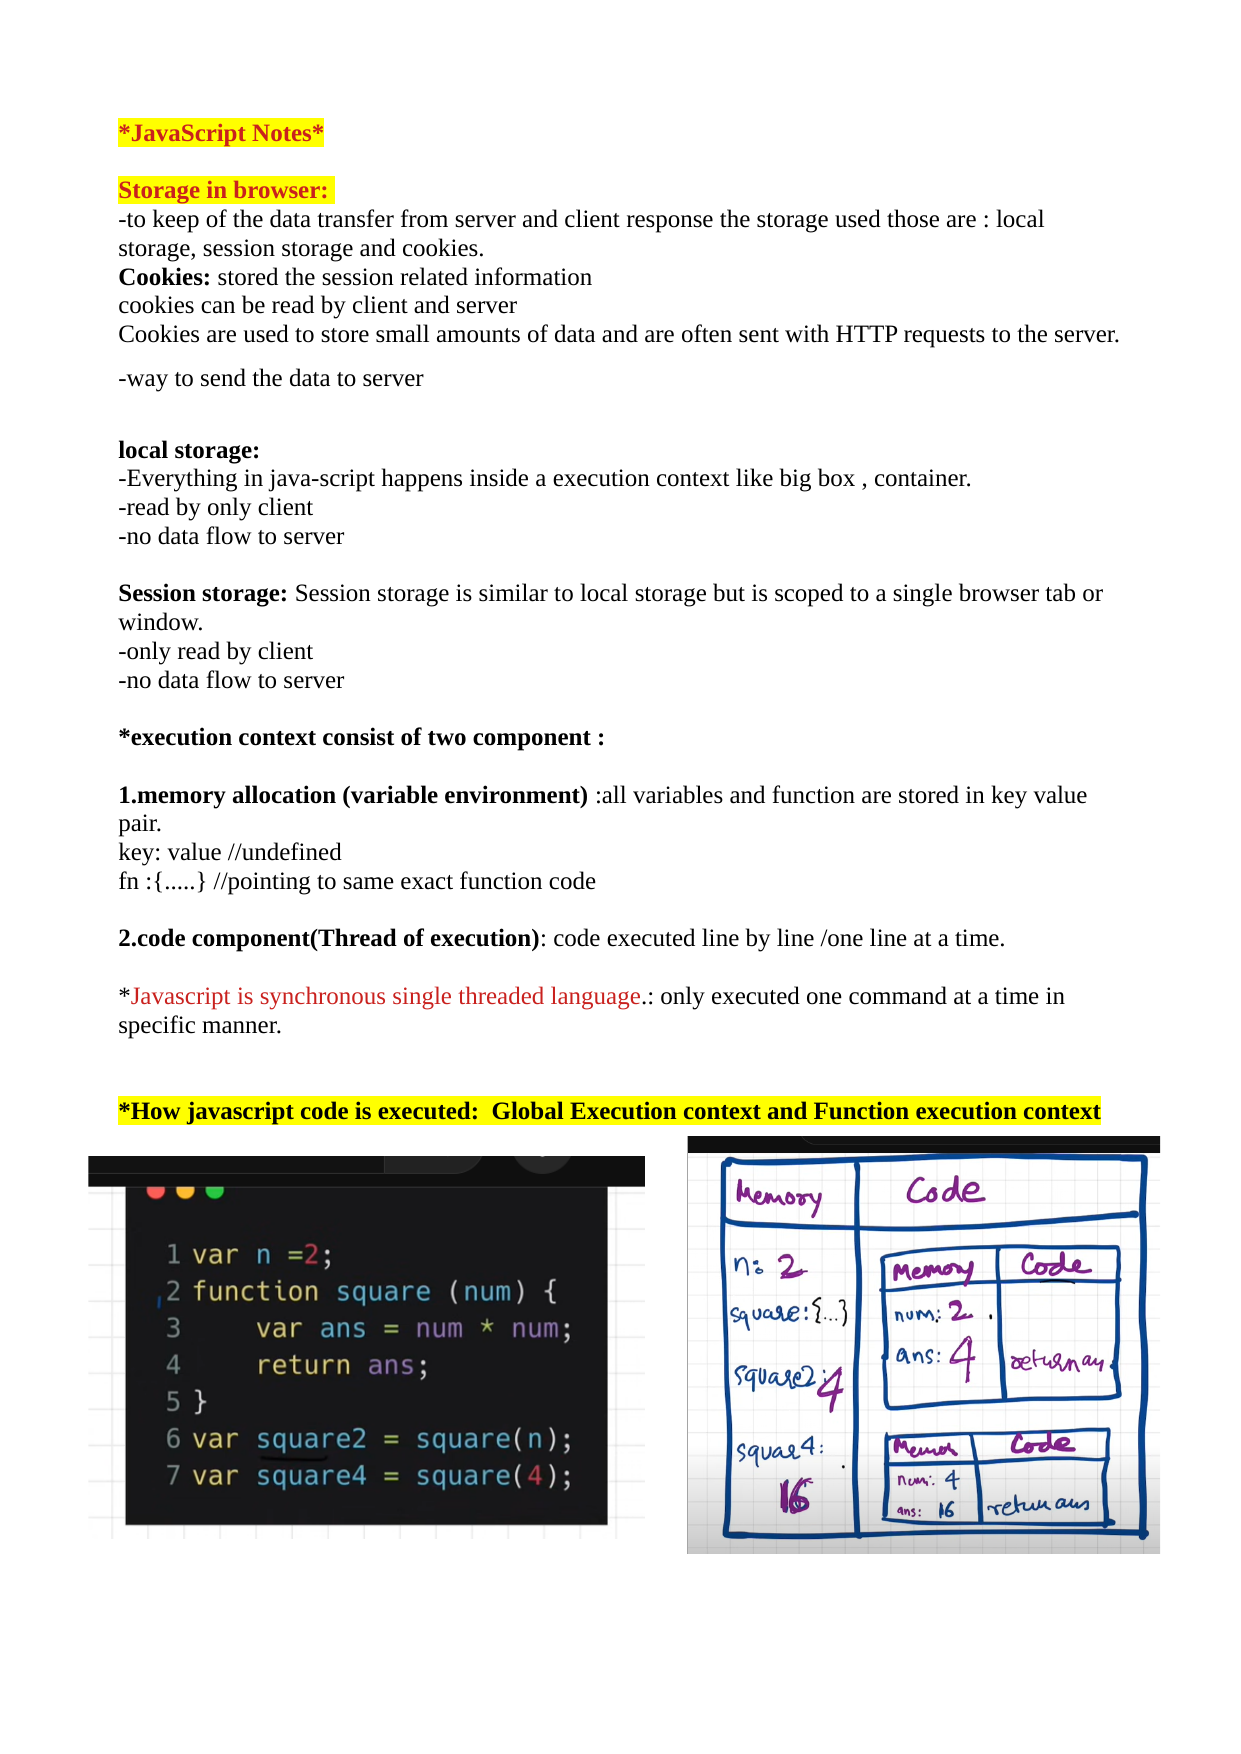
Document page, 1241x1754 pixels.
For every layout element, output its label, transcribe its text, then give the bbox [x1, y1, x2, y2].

text -way to send the data to server [118, 363, 1122, 391]
text Cookies are used to store small amounts of data and are often sent with HTTP requests to the server. [118, 319, 1122, 348]
text key: value //undefined [118, 837, 1122, 866]
text fn :{.....} //pointing to same exact function code [118, 866, 1122, 895]
text 2.code component(Thread of execution): code executed line by line /one line at a time. [118, 923, 1122, 952]
text -no data flow to server [118, 665, 1122, 693]
text -no data flow to server [118, 521, 1122, 550]
text Session storage: Session storage is similar to local storage but is scoped to a single browser tab or window. [118, 578, 1122, 636]
picture [687, 1136, 1160, 1554]
text *How javascript code is executed: Global Execution context and Function execution context [118, 1096, 1122, 1125]
text -Everything in java-script happens inside a execution context like big box , container. [118, 463, 1122, 492]
text 1.memory allocation (variable environment) :all variables and function are stored in key value pair. [118, 780, 1122, 837]
text local storage: [118, 435, 1122, 463]
text -to keep of the data transfer from server and client response the storage used those are : local storage, session storage and cookies. [118, 204, 1122, 262]
text -read by only client [118, 492, 1122, 521]
text Storage in browser: [118, 176, 1122, 204]
picture [88, 1156, 645, 1539]
text Cookies: stored the session related information [118, 262, 1122, 291]
text cookies can be read by client and server [118, 291, 1122, 319]
text *Javascript is synchronous single threaded language.: only executed one command at a time in specific manner. [118, 981, 1122, 1038]
text *JavaScript Notes* [118, 118, 1122, 147]
text *execution context consist of two component : [118, 722, 1122, 751]
text -only read by client [118, 636, 1122, 665]
